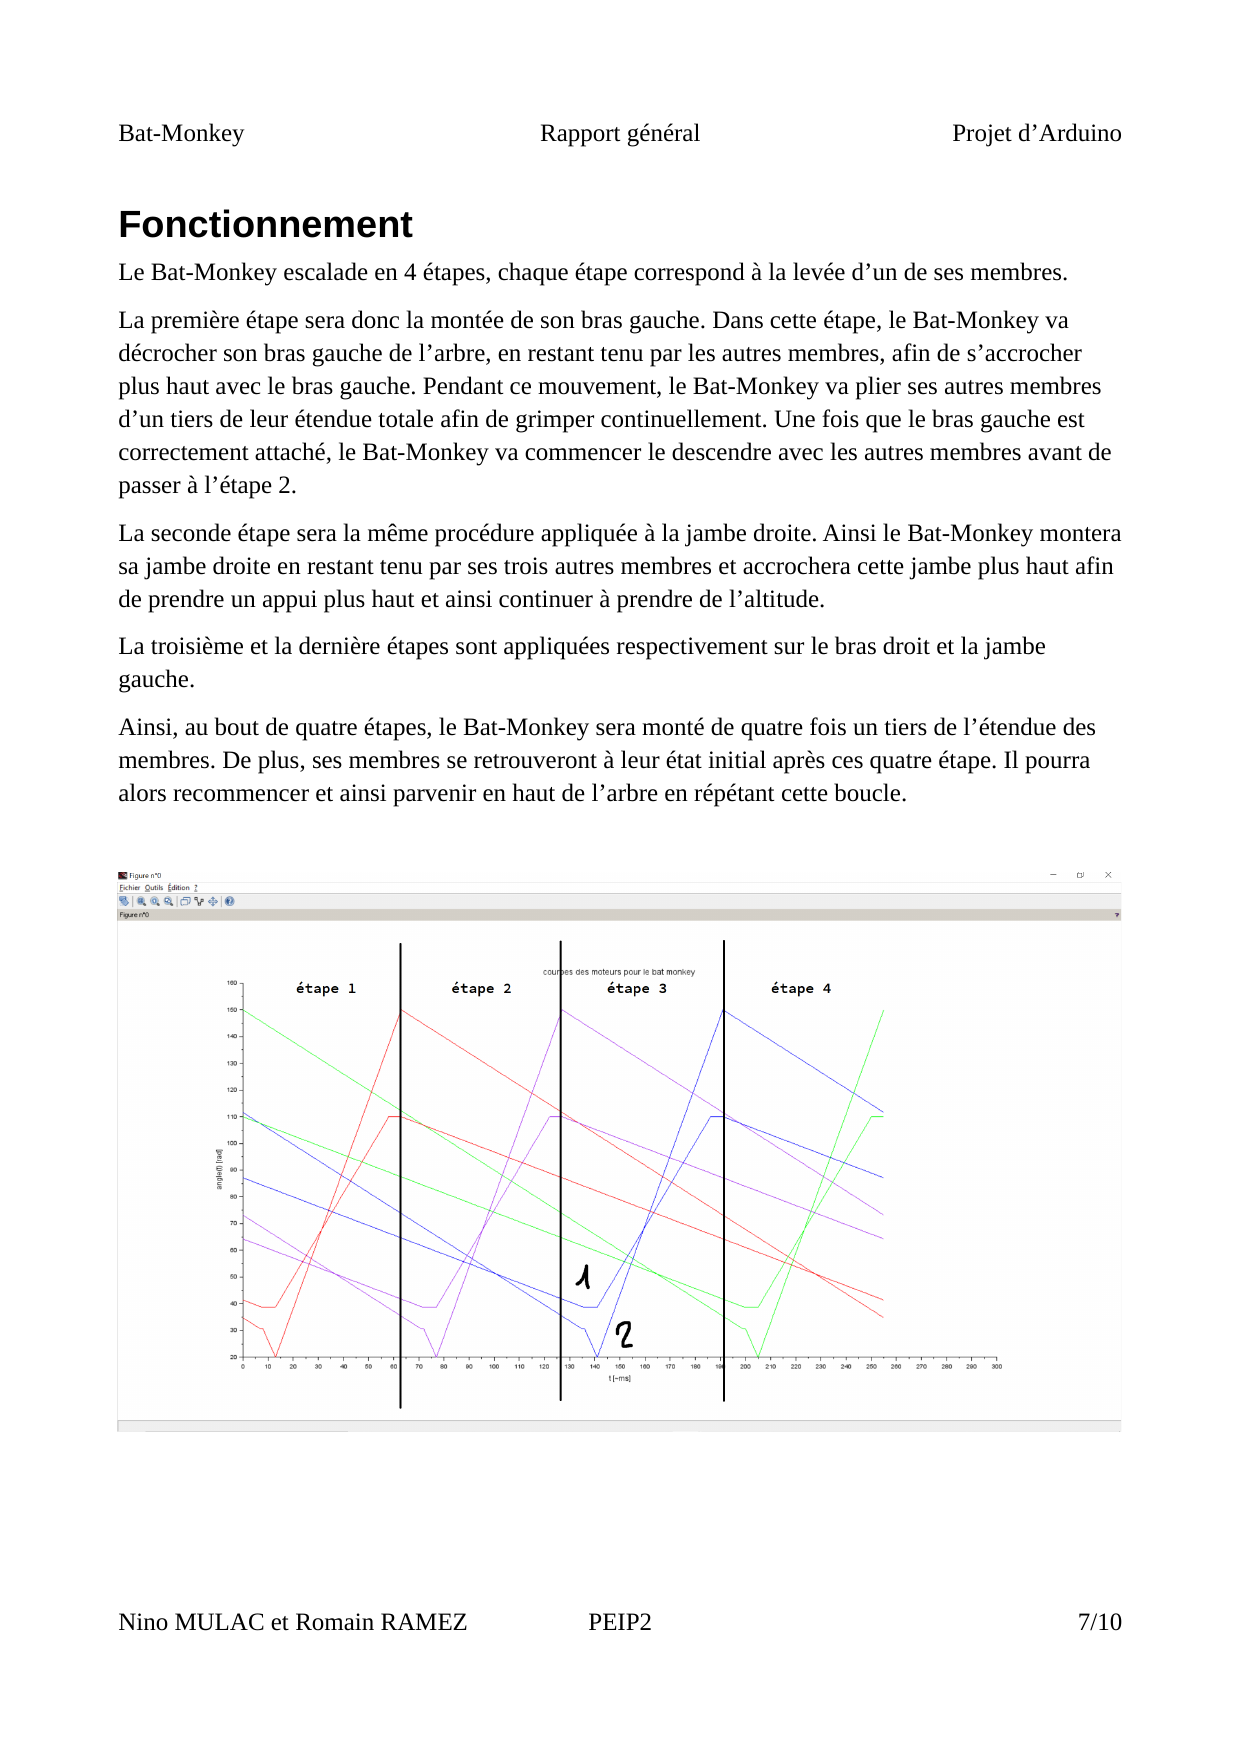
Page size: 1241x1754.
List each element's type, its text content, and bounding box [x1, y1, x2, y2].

subtitle Fonctionnement [118, 201, 1122, 245]
text La troisième et la dernière étapes sont appliquées respectivement sur le bras droit et la jambe gauche. [118, 631, 1122, 693]
text Le Bat-Monkey escalade en 4 étapes, chaque étape correspond à la levée d’un de ses membres. [118, 257, 1122, 286]
text Ainsi, au bout de quatre étapes, le Bat-Monkey sera monté de quatre fois un tiers de l’étendue des membres. De plus, ses membres se retrouveront à leur état initial après ces quatre étape. Il pourra alors recommencer et ainsi parvenir en haut de l’arbre en répétant cette boucle. [118, 712, 1122, 807]
picture [117, 872, 1122, 1432]
text La seconde étape sera la même procédure appliquée à la jambe droite. Ainsi le Bat-Monkey montera sa jambe droite en restant tenu par ses trois autres membres et accrochera cette jambe plus haut afin de prendre un appui plus haut et ainsi continuer à prendre de l’altitude. [118, 518, 1122, 613]
text La première étape sera donc la montée de son bras gauche. Dans cette étape, le Bat-Monkey va décrocher son bras gauche de l’arbre, en restant tenu par les autres membres, afin de s’accrocher plus haut avec le bras gauche. Pendant ce mouvement, le Bat-Monkey va plier ses autres membres d’un tiers de leur étendue totale afin de grimper continuellement. Une fois que le bras gauche est correctement attaché, le Bat-Monkey va commencer le descendre avec les autres membres avant de passer à l’étape 2. [118, 305, 1122, 499]
